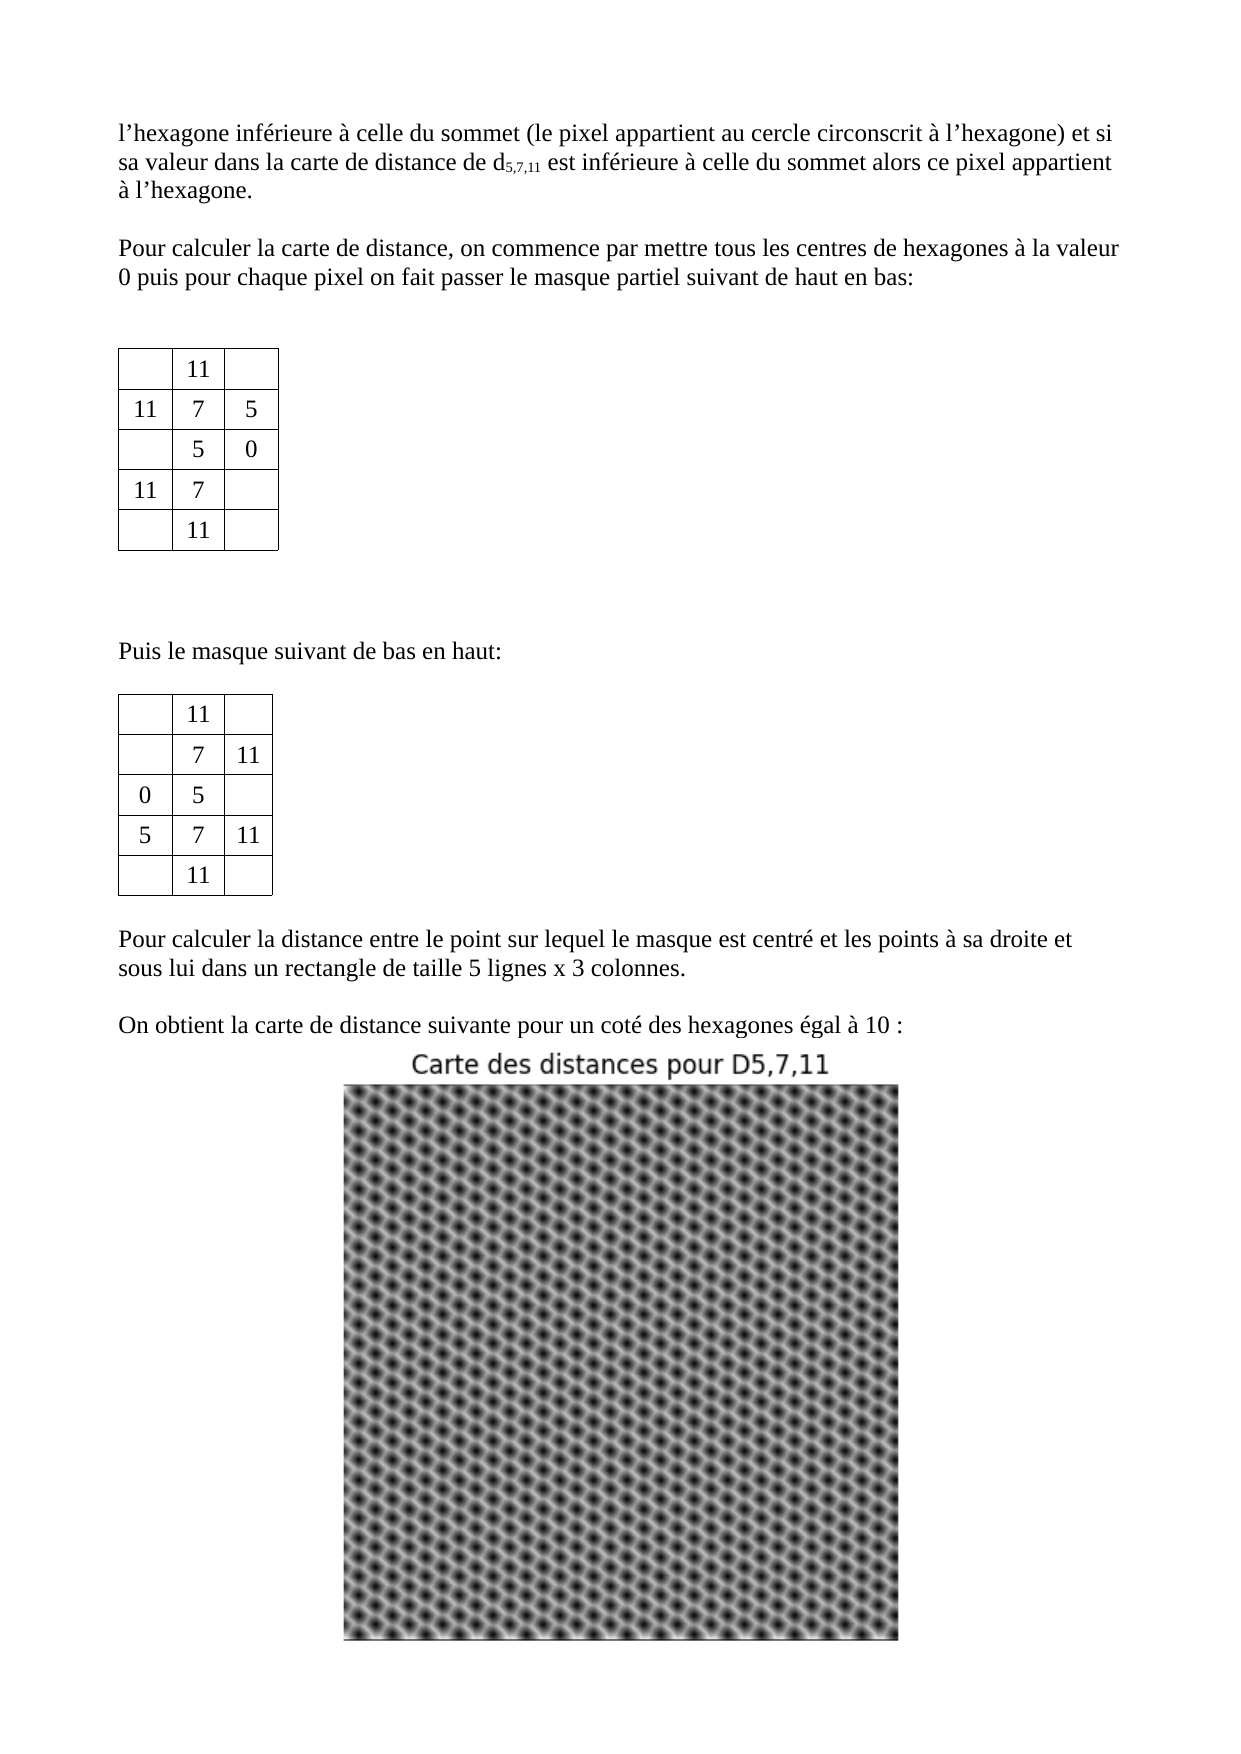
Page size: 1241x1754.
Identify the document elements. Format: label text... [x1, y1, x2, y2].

table_cell 11 [173, 510, 224, 550]
table_cell [119, 510, 172, 550]
text Pour calculer la distance entre le point sur lequel le masque est centré et les points à sa droite et sous lui dans un rectangle de taille 5 lignes x 3 colonnes. [118, 924, 1122, 981]
table_cell 7 [173, 816, 224, 855]
table_cell 7 [173, 735, 224, 774]
table_cell 5 [173, 775, 224, 814]
table_cell 11 [173, 856, 224, 895]
text On obtient la carte de distance suivante pour un coté des hexagones égal à 10 : [118, 1010, 1122, 1039]
table_cell 5 [119, 816, 172, 855]
table_header 11 [173, 695, 224, 734]
table_cell 5 [225, 390, 278, 429]
table_cell [225, 775, 272, 814]
table_cell [225, 510, 278, 550]
picture [329, 1038, 912, 1656]
table_cell 7 [173, 470, 224, 509]
table_cell [119, 430, 172, 469]
table_cell [119, 856, 172, 895]
table_cell [225, 856, 272, 895]
table_header [119, 349, 172, 388]
table_cell 11 [225, 816, 272, 855]
table_cell [119, 735, 172, 774]
table_header [225, 695, 272, 734]
table_header 11 [173, 349, 224, 388]
table_cell 0 [119, 775, 172, 814]
table_header [119, 695, 172, 734]
table_cell 5 [173, 430, 224, 469]
table_cell 11 [225, 735, 272, 774]
table_cell 7 [173, 390, 224, 429]
table_cell [225, 470, 278, 509]
table_cell 0 [225, 430, 278, 469]
table_header [225, 349, 278, 388]
text Pour calculer la carte de distance, on commence par mettre tous les centres de hexagones à la valeur 0 puis pour chaque pixel on fait passer le masque partiel suivant de haut en bas: [118, 233, 1122, 291]
text Puis le masque suivant de bas en haut: [118, 636, 1122, 665]
text l’hexagone inférieure à celle du sommet (le pixel appartient au cercle circonscrit à l’hexagone) et si sa valeur dans la carte de distance de d5,7,11 est inférieure à celle du sommet alors ce pixel appartient à l’hexagone. [118, 118, 1122, 204]
table_cell 11 [119, 390, 172, 429]
table_cell 11 [119, 470, 172, 509]
